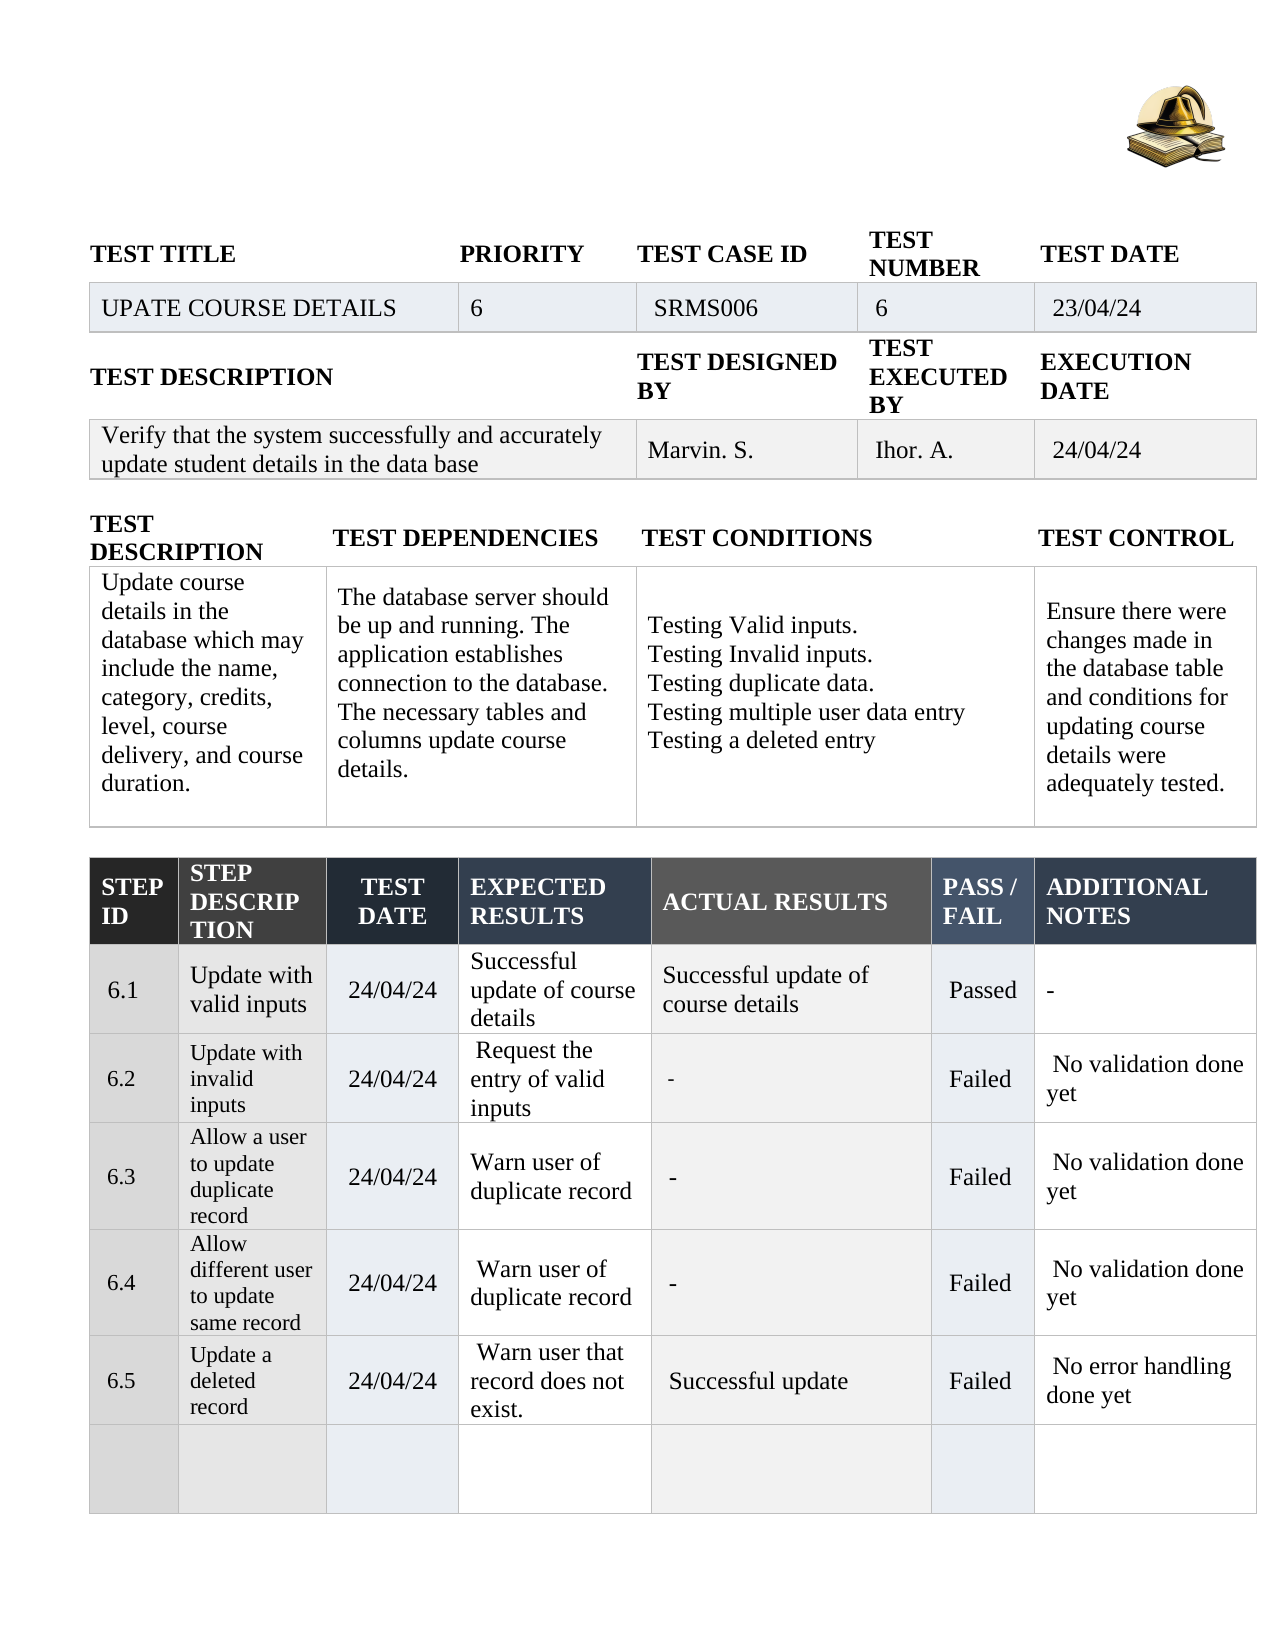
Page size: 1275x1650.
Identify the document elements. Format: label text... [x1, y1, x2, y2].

table_cell - [1035, 945, 1256, 1033]
table_cell - [652, 1230, 931, 1335]
table_cell The database server should be up and running. The application establishes connection to the database. The necessary tables and columns update course details. [327, 567, 636, 826]
table_cell Warn user that record does not exist. [459, 1336, 651, 1424]
table_cell Verify that the system successfully and accurately update student details in the data base [90, 420, 636, 478]
table_cell TEST EXECUTED BY [858, 333, 1035, 419]
table_header PRIORITY [459, 225, 636, 282]
table_cell Update a deleted record [179, 1336, 326, 1424]
table_cell Failed [932, 1034, 1034, 1122]
table_cell PASS / FAIL [932, 858, 1034, 944]
table_cell TEST DESIGNED BY [636, 333, 858, 419]
table_cell TEST CONDITIONS [636, 509, 1035, 566]
table_cell ACTUAL RESULTS [652, 858, 931, 944]
table_cell 24/04/24 [327, 1123, 458, 1229]
table_cell Ihor. A. [858, 420, 1034, 478]
table_header TEST CASE ID [636, 225, 858, 282]
table_header TEST TITLE [90, 225, 459, 282]
table_cell [652, 1425, 931, 1513]
table_cell TEST DESCRIPTION [90, 509, 326, 566]
table_header TEST DATE [1035, 225, 1256, 282]
table_cell [90, 828, 1256, 857]
table_cell TEST DATE [327, 858, 458, 944]
table_cell STEP DESCRIPTION [179, 858, 326, 944]
table_cell EXECUTION DATE [1035, 333, 1256, 419]
table_cell 6.5 [90, 1336, 178, 1424]
table_cell UPATE COURSE DETAILS [90, 283, 458, 331]
table_cell Successful update [652, 1336, 931, 1424]
table_cell - [652, 1123, 931, 1229]
table_cell Failed [932, 1230, 1034, 1335]
table_cell Allow a user to update duplicate record [179, 1123, 326, 1229]
table_cell Warn user of duplicate record [459, 1230, 651, 1335]
table_cell EXPECTED RESULTS [459, 858, 651, 944]
table_cell 6.3 [90, 1123, 178, 1229]
table_cell Ensure there were changes made in the database table and conditions for updating course details were adequately tested. [1035, 567, 1256, 826]
table_cell [327, 1425, 458, 1513]
table_cell TEST CONTROL [1035, 509, 1256, 566]
table_cell Passed [932, 945, 1034, 1033]
table_cell STEP ID [90, 858, 178, 944]
table_cell Testing Valid inputs. Testing Invalid inputs. Testing duplicate data. Testing multiple user data entry Testing a deleted entry [637, 567, 1034, 826]
table_cell No validation done yet [1035, 1230, 1256, 1335]
table_cell Marvin. S. [637, 420, 857, 478]
table_cell [179, 1425, 326, 1513]
table_cell 6 [858, 283, 1034, 331]
table_cell Request the entry of valid inputs [459, 1034, 651, 1122]
table_cell Warn user of duplicate record [459, 1123, 651, 1229]
table_cell Update with valid inputs [179, 945, 326, 1033]
table_cell Successful update of course details [459, 945, 651, 1033]
table_cell Update course details in the database which may include the name, category, credits, level, course delivery, and course duration. [90, 567, 326, 826]
table_cell [932, 1425, 1034, 1513]
table_cell [90, 1425, 178, 1513]
table_cell TEST DEPENDENCIES [326, 509, 636, 566]
table_cell SRMS006 [637, 283, 857, 331]
table_cell 6.1 [90, 945, 178, 1033]
table_cell ADDITIONAL NOTES [1035, 858, 1256, 944]
table_cell 24/04/24 [327, 1230, 458, 1335]
table_cell Failed [932, 1336, 1034, 1424]
table_cell Successful update of course details [652, 945, 931, 1033]
table_header TEST NUMBER [858, 225, 1035, 282]
table_cell No validation done yet [1035, 1034, 1256, 1122]
table_cell [1035, 1425, 1256, 1513]
table_cell No validation done yet [1035, 1123, 1256, 1229]
table_cell Update with invalid inputs [179, 1034, 326, 1122]
table_cell 6.2 [90, 1034, 178, 1122]
table_cell [90, 480, 1256, 509]
table_cell 24/04/24 [1035, 420, 1256, 478]
table_cell 6 [459, 283, 636, 331]
table_cell Allow different user to update same record [179, 1230, 326, 1335]
table_cell [459, 1425, 651, 1513]
table_cell Failed [932, 1123, 1034, 1229]
table_cell TEST DESCRIPTION [90, 333, 636, 419]
table_cell 24/04/24 [327, 1336, 458, 1424]
table_cell 6.4 [90, 1230, 178, 1335]
table_cell 24/04/24 [327, 1034, 458, 1122]
table_cell - [652, 1034, 931, 1122]
table_cell 23/04/24 [1035, 283, 1256, 331]
table_cell 24/04/24 [327, 945, 458, 1033]
table_cell No error handling done yet [1035, 1336, 1256, 1424]
